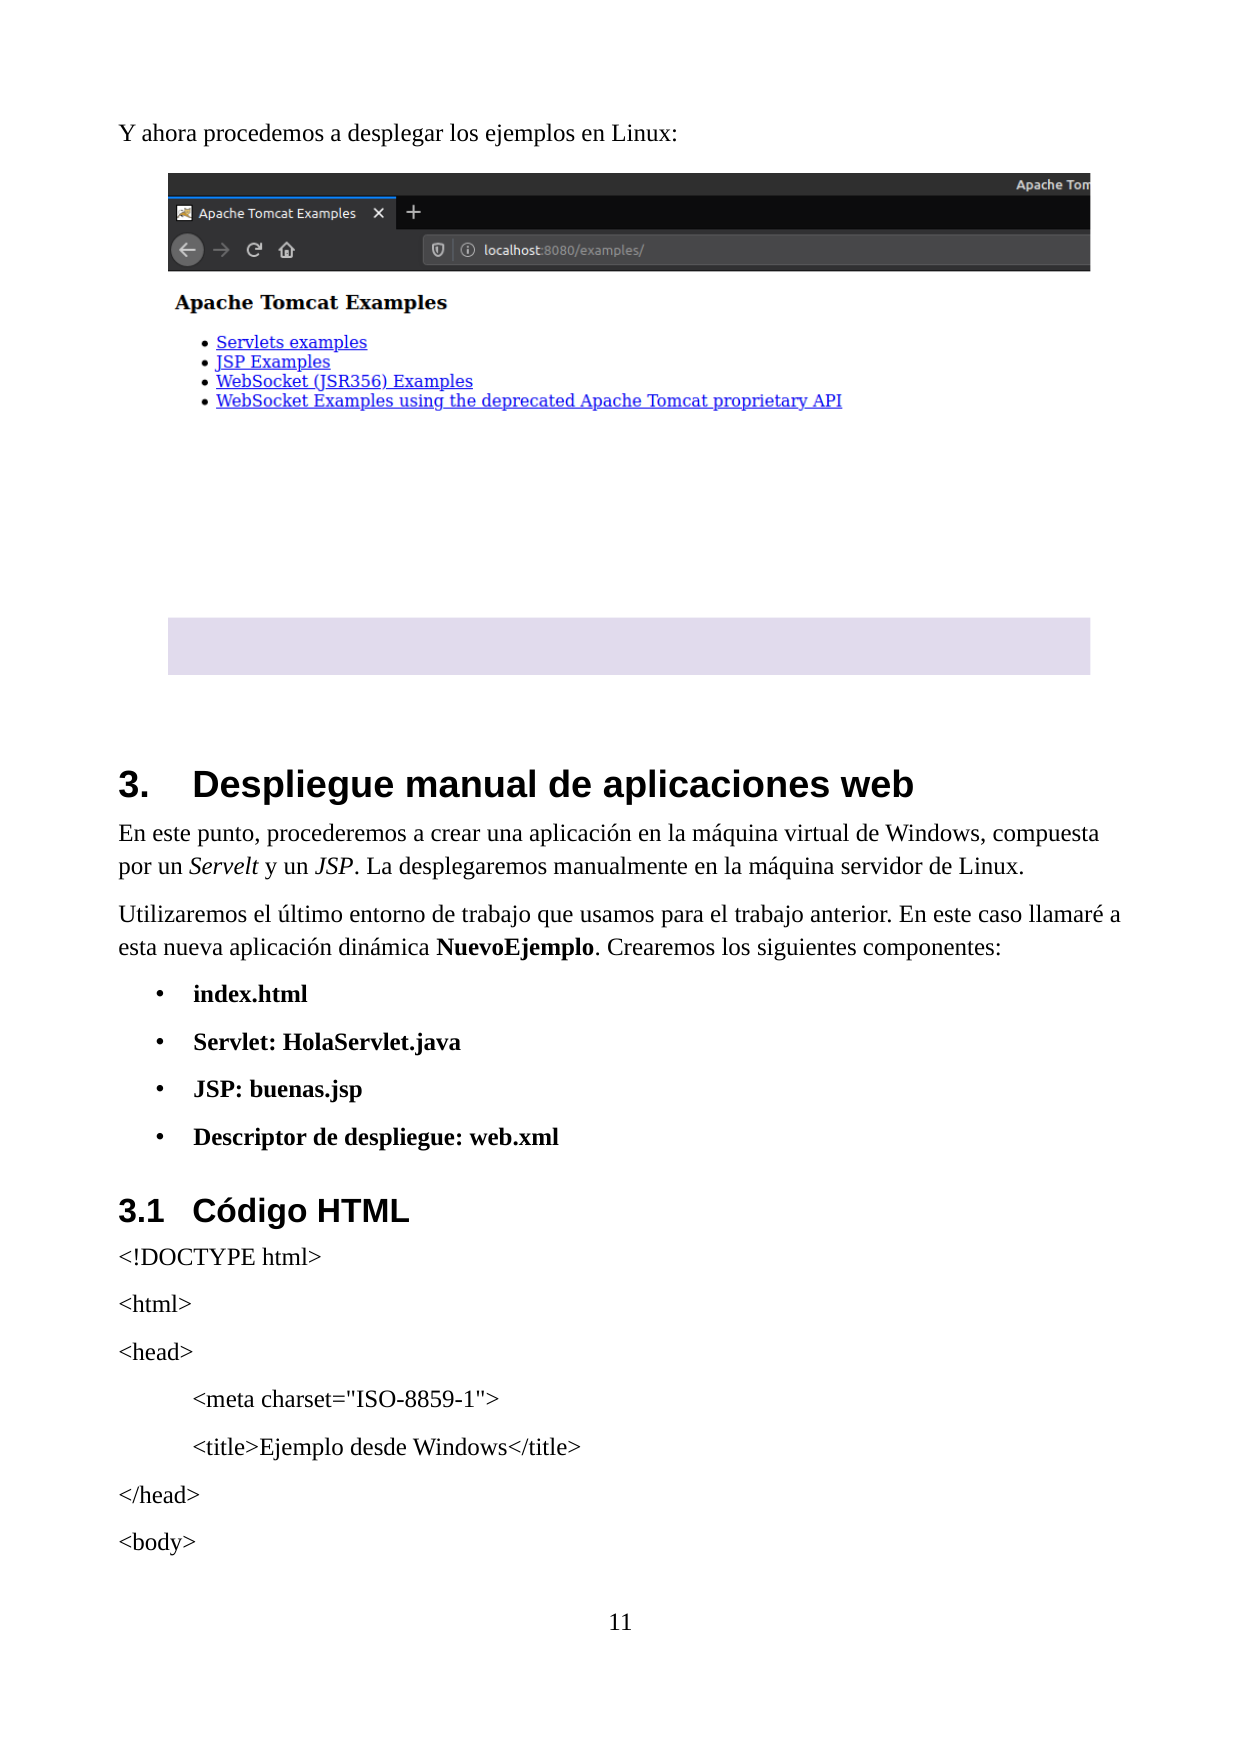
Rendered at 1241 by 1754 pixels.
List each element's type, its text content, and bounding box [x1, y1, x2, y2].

picture [168, 173, 1091, 675]
text Utilizaremos el último entorno de trabajo que usamos para el trabajo anterior. En este caso llamaré a esta nueva aplicación dinámica NuevoEjemplo. Crearemos los siguientes componentes: [118, 899, 1122, 961]
text <!DOCTYPE html> [118, 1242, 1122, 1271]
text En este punto, procederemos a crear una aplicación en la máquina virtual de Windows, compuesta por un Servelt y un JSP. La desplegaremos manualmente en la máquina servidor de Linux. [118, 818, 1122, 880]
text <body> [118, 1527, 1122, 1556]
subtitle Código HTML [118, 1191, 1122, 1229]
text Y ahora procedemos a desplegar los ejemplos en Linux: [118, 118, 1122, 147]
list index.html [156, 979, 1122, 1008]
subtitle Despliegue manual de aplicaciones web [118, 762, 1122, 806]
text <title>Ejemplo desde Windows</title> [118, 1432, 1122, 1461]
list Descriptor de despliegue: web.xml [156, 1122, 1122, 1151]
list Servlet: HolaServlet.java [156, 1027, 1122, 1056]
text <html> [118, 1289, 1122, 1318]
text <head> [118, 1337, 1122, 1366]
text <meta charset="ISO-8859-1"> [118, 1384, 1122, 1413]
list JSP: buenas.jsp [156, 1074, 1122, 1103]
text </head> [118, 1480, 1122, 1508]
